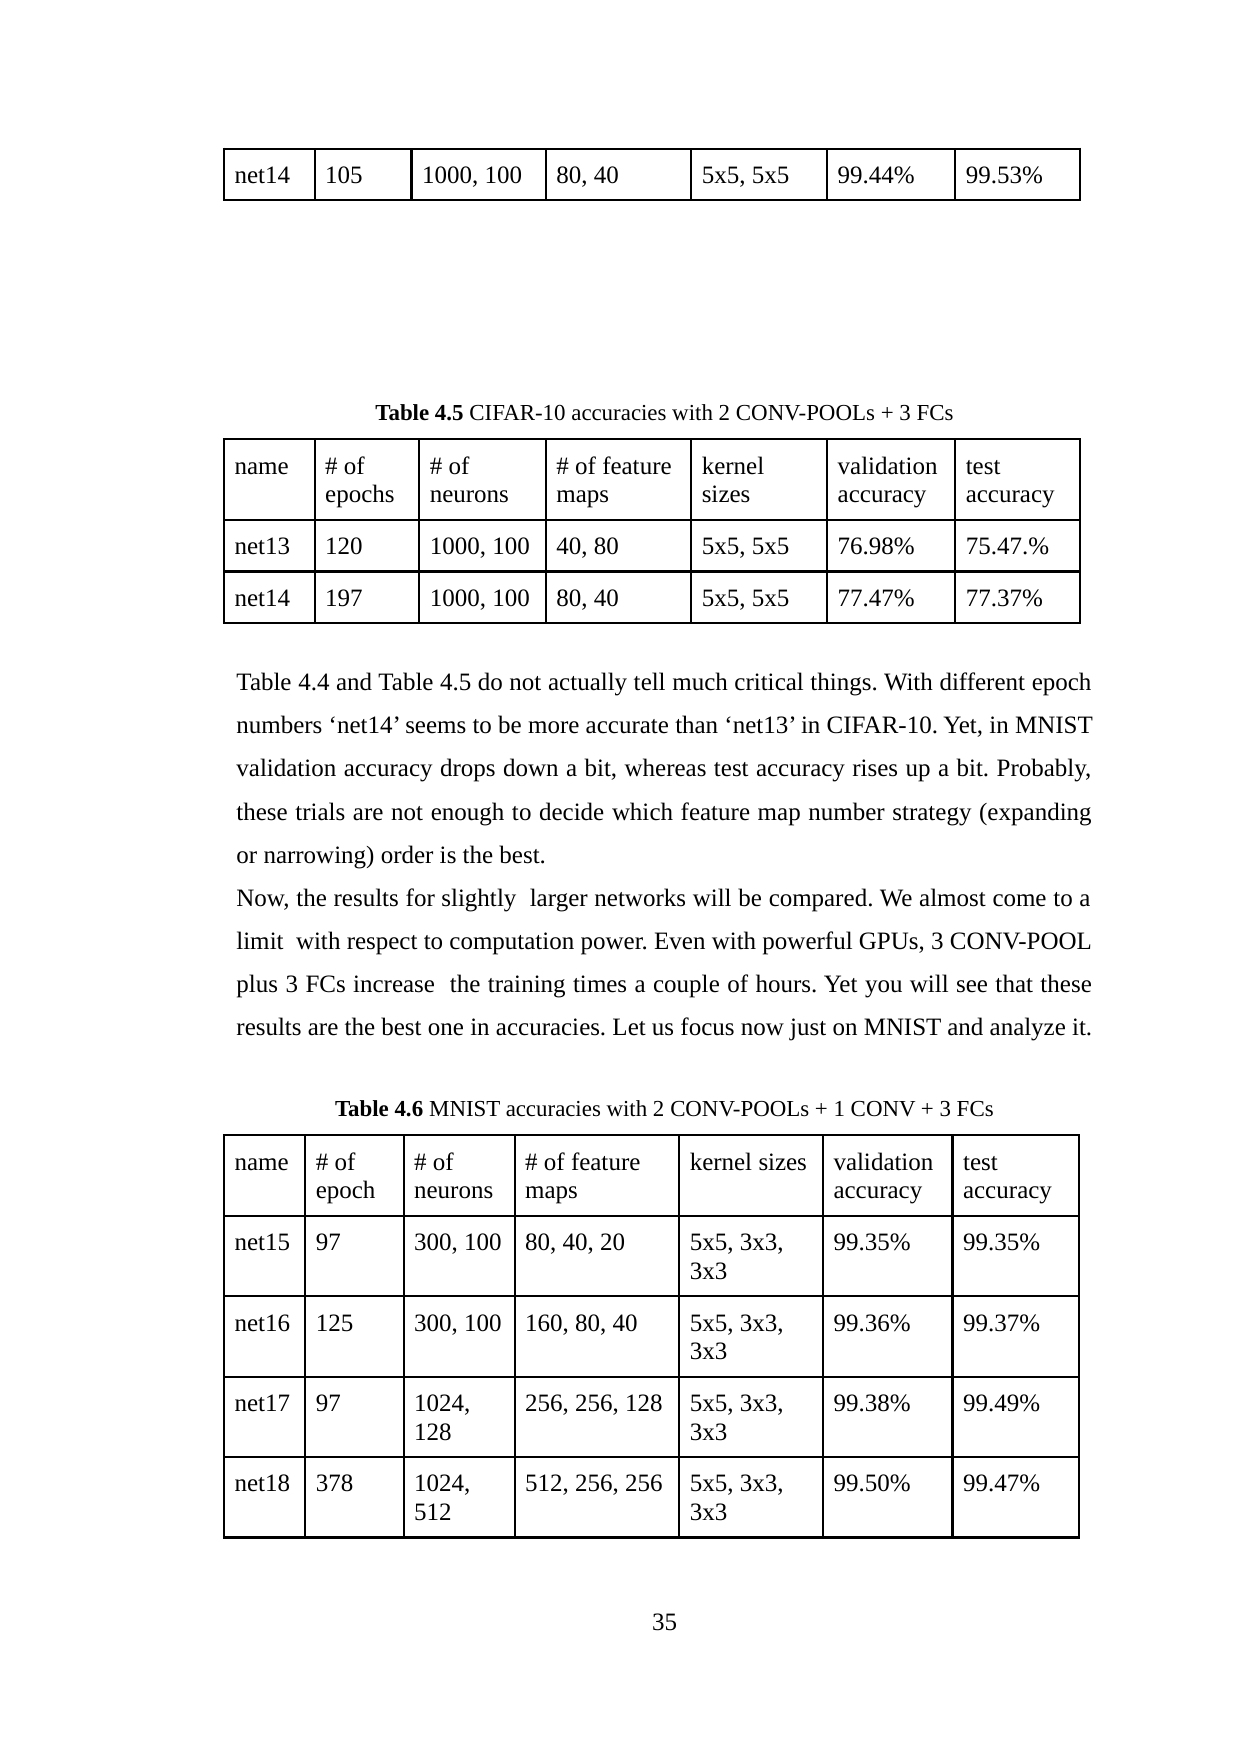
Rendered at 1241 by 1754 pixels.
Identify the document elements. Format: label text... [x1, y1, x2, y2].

table_header # of epochs [316, 440, 418, 519]
table_cell net18 [225, 1458, 304, 1536]
table_cell 300, 100 [405, 1297, 514, 1376]
text Table 4.5 CIFAR-10 accuracies with 2 CONV-POOLs + 3 FCs [236, 399, 1093, 425]
table_header validation accuracy [824, 1136, 951, 1215]
table_cell 256, 256, 128 [516, 1378, 678, 1456]
table_cell 80, 40 [547, 150, 690, 199]
table_header name [225, 1136, 304, 1215]
table_cell 1000, 100 [420, 573, 545, 622]
table_cell 1000, 100 [413, 150, 545, 199]
table_cell 40, 80 [547, 521, 690, 570]
table_cell 77.47% [828, 573, 954, 622]
table_header # of neurons [405, 1136, 514, 1215]
table_cell 5x5, 5x5 [692, 573, 826, 622]
table_cell 99.37% [954, 1297, 1078, 1376]
table_cell 99.47% [954, 1458, 1078, 1536]
table_cell 300, 100 [405, 1217, 514, 1295]
table_cell 99.38% [824, 1378, 951, 1456]
table_cell 197 [316, 573, 418, 622]
table_cell 512, 256, 256 [516, 1458, 678, 1536]
table_cell 99.35% [954, 1217, 1078, 1295]
table_cell 77.37% [956, 573, 1079, 622]
table_header # of epoch [306, 1136, 403, 1215]
table_cell 99.50% [824, 1458, 951, 1536]
table_cell net16 [225, 1297, 304, 1376]
table_cell 99.53% [956, 150, 1079, 199]
table_cell 5x5, 3x3, 3x3 [680, 1297, 822, 1376]
table_cell net14 [225, 150, 314, 199]
table_header test accuracy [954, 1136, 1078, 1215]
table_cell 5x5, 3x3, 3x3 [680, 1378, 822, 1456]
table_cell 80, 40 [547, 573, 690, 622]
table_cell 97 [306, 1217, 403, 1295]
table_header test accuracy [956, 440, 1079, 519]
table_cell 5x5, 3x3, 3x3 [680, 1458, 822, 1536]
table_cell 5x5, 3x3, 3x3 [680, 1217, 822, 1295]
table_cell 99.35% [824, 1217, 951, 1295]
table_cell net17 [225, 1378, 304, 1456]
table_header # of neurons [420, 440, 545, 519]
table_header kernel sizes [680, 1136, 822, 1215]
table_cell 80, 40, 20 [516, 1217, 678, 1295]
table_cell 125 [306, 1297, 403, 1376]
table_cell 5x5, 5x5 [692, 521, 826, 570]
table_cell net13 [225, 521, 314, 570]
table_cell 1024, 128 [405, 1378, 514, 1456]
table_cell 75.47.% [956, 521, 1079, 570]
table_header # of feature maps [516, 1136, 678, 1215]
text Now, the results for slightly larger networks will be compared. We almost come to a limit with respect to computation power. Even with powerful GPUs, 3 CONV-POOL plus 3 FCs increase the training times a couple of hours. Yet you will see that these results are the best one in accuracies. Let us focus now just on MNIST and analyze it. [236, 883, 1093, 1041]
table_cell 76.98% [828, 521, 954, 570]
table_cell 99.44% [828, 150, 954, 199]
table_cell net14 [225, 573, 314, 622]
table_header # of feature maps [547, 440, 690, 519]
table_cell 120 [316, 521, 418, 570]
table_header validation accuracy [828, 440, 954, 519]
table_cell net15 [225, 1217, 304, 1295]
table_cell 378 [306, 1458, 403, 1536]
table_header kernel sizes [692, 440, 826, 519]
table_cell 99.36% [824, 1297, 951, 1376]
table_cell 5x5, 5x5 [692, 150, 826, 199]
table_cell 99.49% [954, 1378, 1078, 1456]
text Table 4.4 and Table 4.5 do not actually tell much critical things. With different epoch numbers ‘net14’ seems to be more accurate than ‘net13’ in CIFAR-10. Yet, in MNIST validation accuracy drops down a bit, whereas test accuracy rises up a bit. Probably, these trials are not enough to decide which feature map number strategy (expanding or narrowing) order is the best. [236, 667, 1093, 868]
table_cell 1000, 100 [420, 521, 545, 570]
table_cell 105 [316, 150, 410, 199]
table_cell 160, 80, 40 [516, 1297, 678, 1376]
table_cell 97 [306, 1378, 403, 1456]
table_cell 1024, 512 [405, 1458, 514, 1536]
table_header name [225, 440, 314, 519]
text Table 4.6 MNIST accuracies with 2 CONV-POOLs + 1 CONV + 3 FCs [236, 1095, 1093, 1121]
